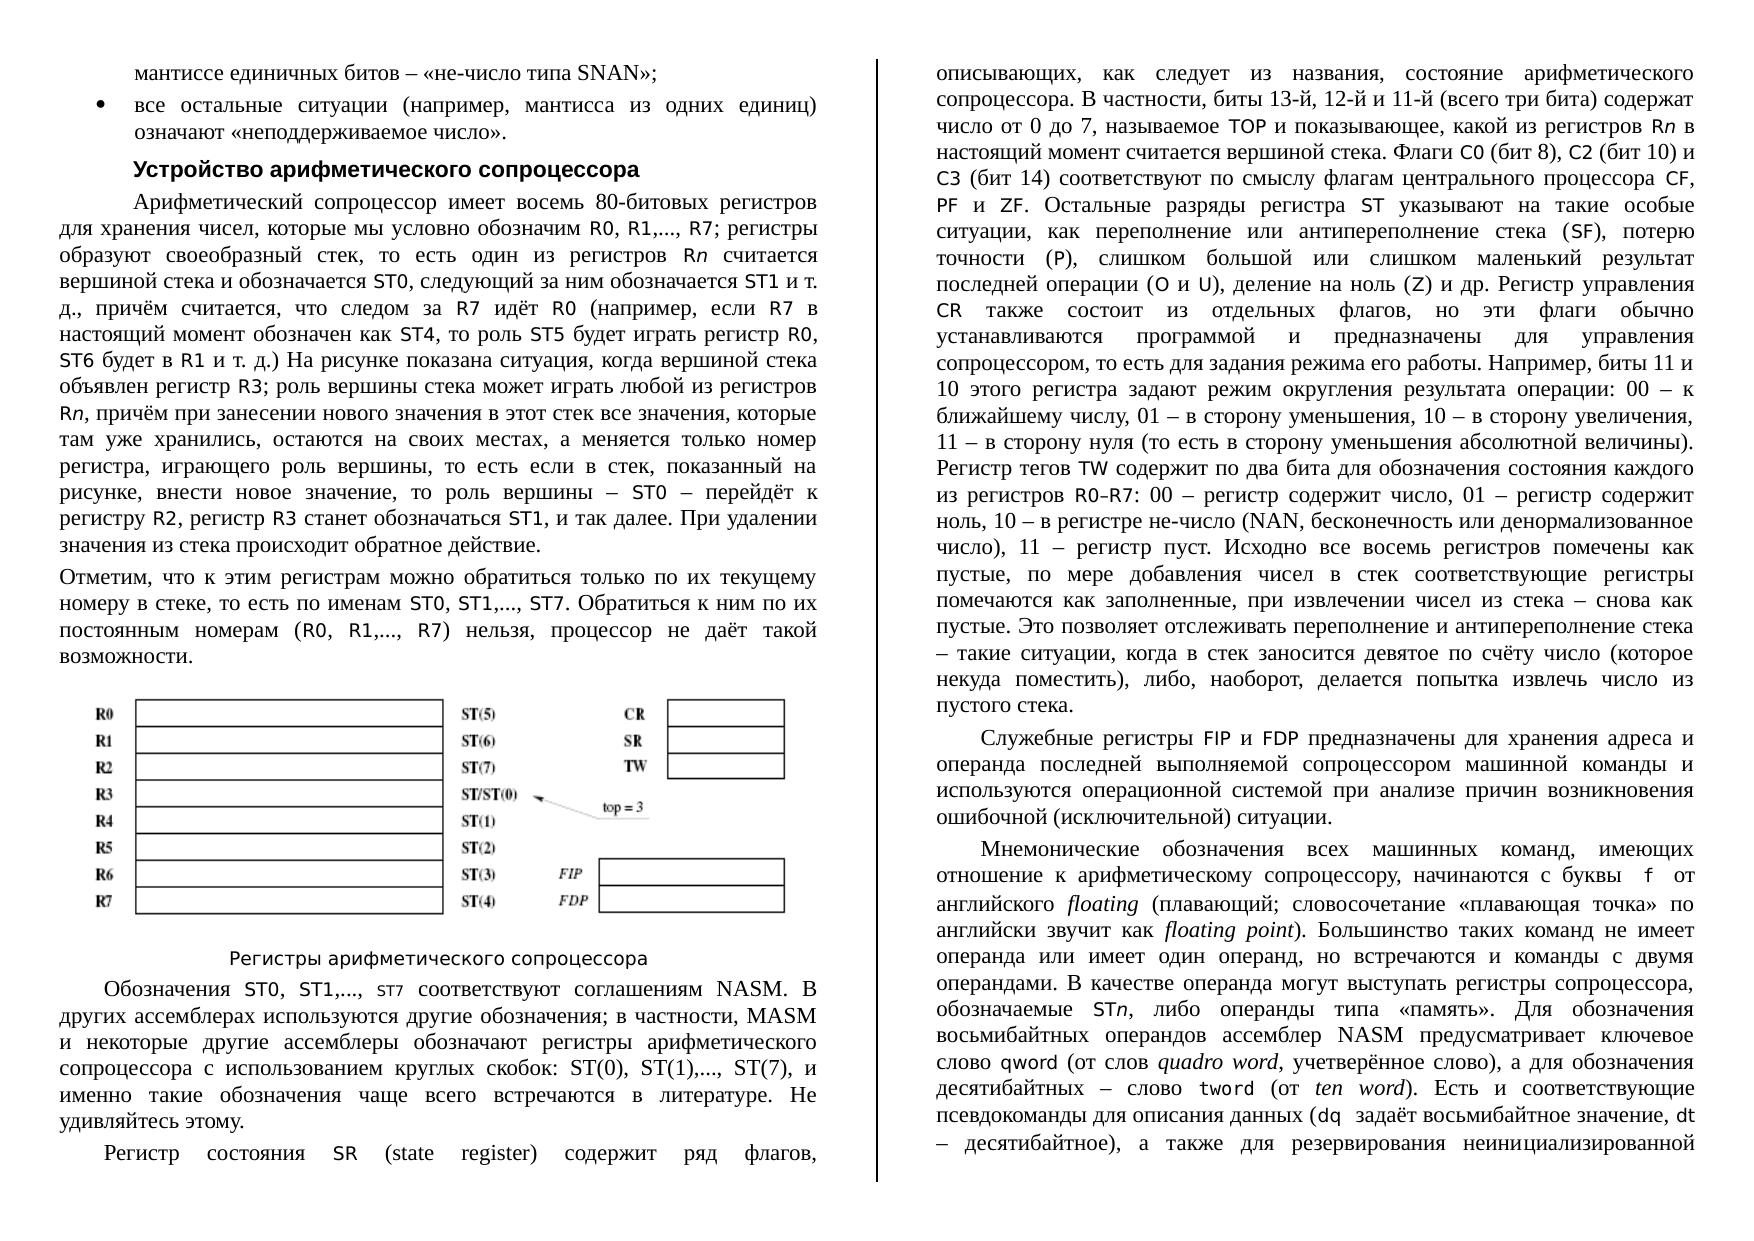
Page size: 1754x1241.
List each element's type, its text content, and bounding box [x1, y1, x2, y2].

text Арифметический сопроцессор имеет восемь 80-битовых регистров для хранения чисел, которые мы условно обозначим R0, R1,..., R7; регистры образуют своеобразный стек, то есть один из регистров Rn считается вершиной стека и обозначается ST0, следующий за ним обозначается ST1 и т. д., причём считается, что следом за R7 идёт R0 (например, если R7 в настоящий момент обозначен как ST4, то роль ST5 будет играть регистр R0, ST6 будет в R1 и т. д.) На рисунке показана ситуация, когда вершиной стека объявлен регистр R3; роль вершины стека может играть любой из регистров Rn, причём при занесении нового значения в этот стек все значения, которые там уже хранились, остаются на своих местах, а меняется только номер регистра, играющего роль вершины, то есть если в стек, показанный на рисунке, внести новое значение, то роль вершины – ST0 – перейдёт к регистру R2, регистр R3 станет обозначаться ST1, и так далее. При удалении значения из стека происходит обратное действие. [59, 188, 818, 557]
text описывающих, как следует из названия, состояние арифметического сопроцессора. В частности, биты 13-й, 12-й и 11-й (всего три бита) содержат число от 0 до 7, называемое TOP и показывающее, какой из регистров Rn в настоящий момент считается вершиной стека. Флаги C0 (бит 8), C2 (бит 10) и C3 (бит 14) соответствуют по смыслу флагам центрального процессора CF, PF и ZF. Остальные разряды регистра ST указывают на такие особые ситуации, как переполнение или антипереполнение стека (SF), потерю точности (P), слишком большой или слишком маленький результат последней операции (O и U), деление на ноль (Z) и др. Регистр управления CR также состоит из отдельных флагов, но эти флаги обычно устанавливаются программой и предназначены для управления сопроцессором, то есть для задания режима его работы. Например, биты 11 и 10 этого регистра задают режим округления результата операции: 00 – к ближайшему числу, 01 – в сторону уменьшения, 10 – в сторону увеличения, 11 – в сторону нуля (то есть в сторону уменьшения абсолютной величины). Регистр тегов TW содержит по два бита для обозначения состояния каждого из регистров R0–R7: 00 – регистр содержит число, 01 – регистр содержит ноль, 10 – в регистре не-число (NAN, бесконечность или денормализованное число), 11 – регистр пуст. Исходно все восемь регистров помечены как пустые, по мере добавления чисел в стек соответствующие регистры помечаются как заполненные, при извлечении чисел из стека – снова как пустые. Это позволяет отслеживать переполнение и антипереполнение стека – такие ситуации, когда в стек заносится девятое по счёту число (которое некуда поместить), либо, наоборот, делается попытка извлечь число из пустого стека. [936, 59, 1695, 718]
text Мнемонические обозначения всех машинных команд, имеющих отношение к арифметическому сопроцессору, начинаются с буквы f от английского floating (плавающий; словосочетание «плавающая точка» по английски звучит как floating point). Большинство таких команд не имеет операнда или имеет один операнд, но встречаются и команды с двумя операндами. В качестве операнда могут выступать регистры сопроцессора, обозначаемые STn, либо операнды типа «память». Для обозначения восьмибайтных операндов ассемблер NASM предусматривает ключевое слово qword (от слов quadro word, учетверённое слово), а для обозначения десятибайтных – слово tword (от ten word). Есть и соот­вет­ствующие псевдокоманды для описания данных (dq задаёт восьмибайтное значение, dt – десятибайтное), а также для резервирования неини­циа­ли­зированной [936, 835, 1695, 1155]
text Обозначения ST0, ST1,..., ST7 соответствуют соглашениям NASM. В других ассемблерах используются другие обозначения; в частности, MASM и некоторые другие ассемблеры обозначают регистры арифметического сопроцессора с использованием круглых скобок: ST(0), ST(1),..., ST(7), и именно такие обозначения чаще всего встречаются в литературе. Не удивляйтесь этому. [59, 975, 818, 1133]
text Служебные регистры FIP и FDP предназначены для хранения адреса и операнда последней выполняемой сопроцессором машинной команды и используются операционной системой при анализе причин возникновения ошибочной (исключительной) ситуации. [936, 724, 1695, 829]
text Отметим, что к этим регистрам можно обратиться только по их текущему номеру в стеке, то есть по именам ST0, ST1,..., ST7. Обратиться к ним по их постоянным номерам (R0, R1,..., R7) нельзя, процессор не даёт такой возможности. [59, 563, 818, 668]
text Устройство арифметического сопроцессора [59, 156, 818, 182]
list все остальные ситуации (например, мантисса из одних единиц) означают «неподдерживаемое число». [97, 91, 818, 144]
list мантиссе единичных битов – «не-число типа SNAN»; [97, 59, 818, 85]
text Регистр состояния SR (state register) содержит ряд флагов, [59, 1139, 818, 1166]
text Регистры арифметического сопроцессора [59, 947, 818, 969]
